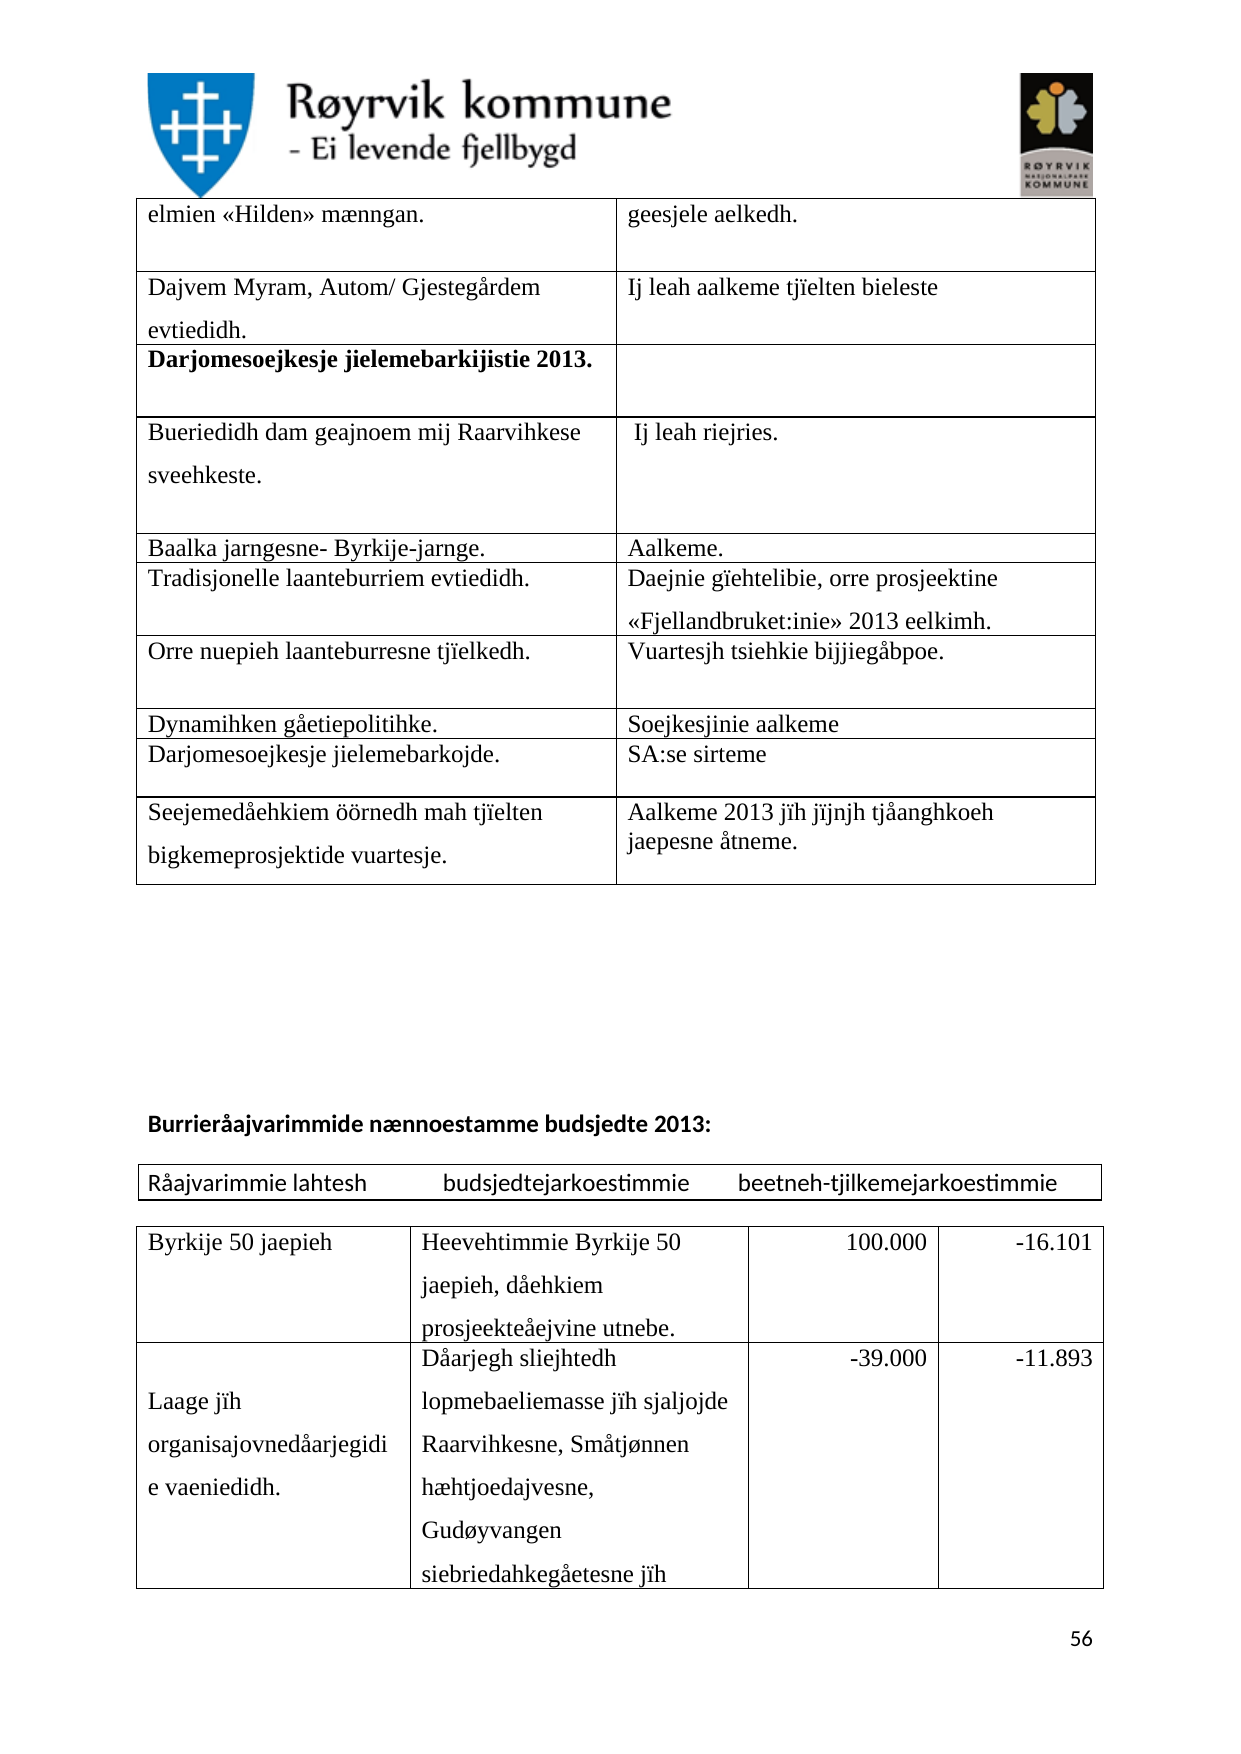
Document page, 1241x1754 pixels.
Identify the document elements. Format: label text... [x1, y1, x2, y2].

table_cell [617, 345, 1095, 416]
table_cell geesjele aelkedh. [617, 199, 1095, 271]
table_cell Vuartesjh tsiehkie bijjiegåbpoe. [617, 636, 1095, 708]
table_cell Dajvem Myram, Autom/ Gjestegårdem evtiedidh. [137, 272, 616, 343]
table_cell elmien «Hilden» mænngan. [137, 199, 616, 271]
table_cell SA:se sirteme [617, 739, 1095, 796]
table_cell Laage jïh organisajovnedåarjegidie vaeniedidh. [137, 1343, 410, 1587]
table_cell Aalkeme. [617, 534, 1095, 562]
table_cell Seejemedåehkiem öörnedh mah tjïelten bigkemeprosjektide vuartesje. [137, 798, 616, 884]
table_cell Daejnie gïehtelibie, orre prosjeektine «Fjellandbruket:inie» 2013 eelkimh. [617, 563, 1095, 635]
table_cell Aalkeme 2013 jïh jïjnjh tjåanghkoeh jaepesne åtneme. [617, 798, 1095, 884]
table_cell -11.893 [939, 1343, 1103, 1587]
table_cell Baalka jarngesne- Byrkije-jarnge. [137, 534, 616, 562]
table_cell Bueriedidh dam geajnoem mij Raarvihkese sveehkeste. [137, 418, 616, 532]
table_cell Darjomesoejkesje jielemebarkijistie 2013. [137, 345, 616, 416]
table_cell Dåarjegh sliejhtedh lopmebaeliemasse jïh sjaljojde Raarvihkesne, Småtjønnen hæhtjoedajvesne, Gudøyvangen siebriedahkegåetesne jïh [411, 1343, 748, 1587]
table_cell -39.000 [749, 1343, 938, 1587]
text Råajvarimmie lahtesh budsjedtejarkoestimmie beetneh-tjilkemejarkoestimmie [139, 1165, 1101, 1199]
table_header -16.101 [939, 1227, 1103, 1342]
table_header 100.000 [749, 1227, 938, 1342]
table_cell Darjomesoejkesje jielemebarkojde. [137, 739, 616, 796]
table_cell Ij leah riejries. [617, 418, 1095, 532]
text Burrieråajvarimmide nænnoestamme budsjedte 2013: [148, 1108, 1093, 1138]
table_header Heevehtimmie Byrkije 50 jaepieh, dåehkiem prosjeekteåejvine utnebe. [411, 1227, 748, 1342]
table_cell Ij leah aalkeme tjïelten bieleste [617, 272, 1095, 343]
table_cell Orre nuepieh laanteburresne tjïelkedh. [137, 636, 616, 708]
picture [147, 73, 1093, 198]
table_header Byrkije 50 jaepieh [137, 1227, 410, 1342]
table_cell Soejkesjinie aalkeme [617, 709, 1095, 738]
table_cell Tradisjonelle laanteburriem evtiedidh. [137, 563, 616, 635]
table_cell Dynamihken gåetiepolitihke. [137, 709, 616, 738]
